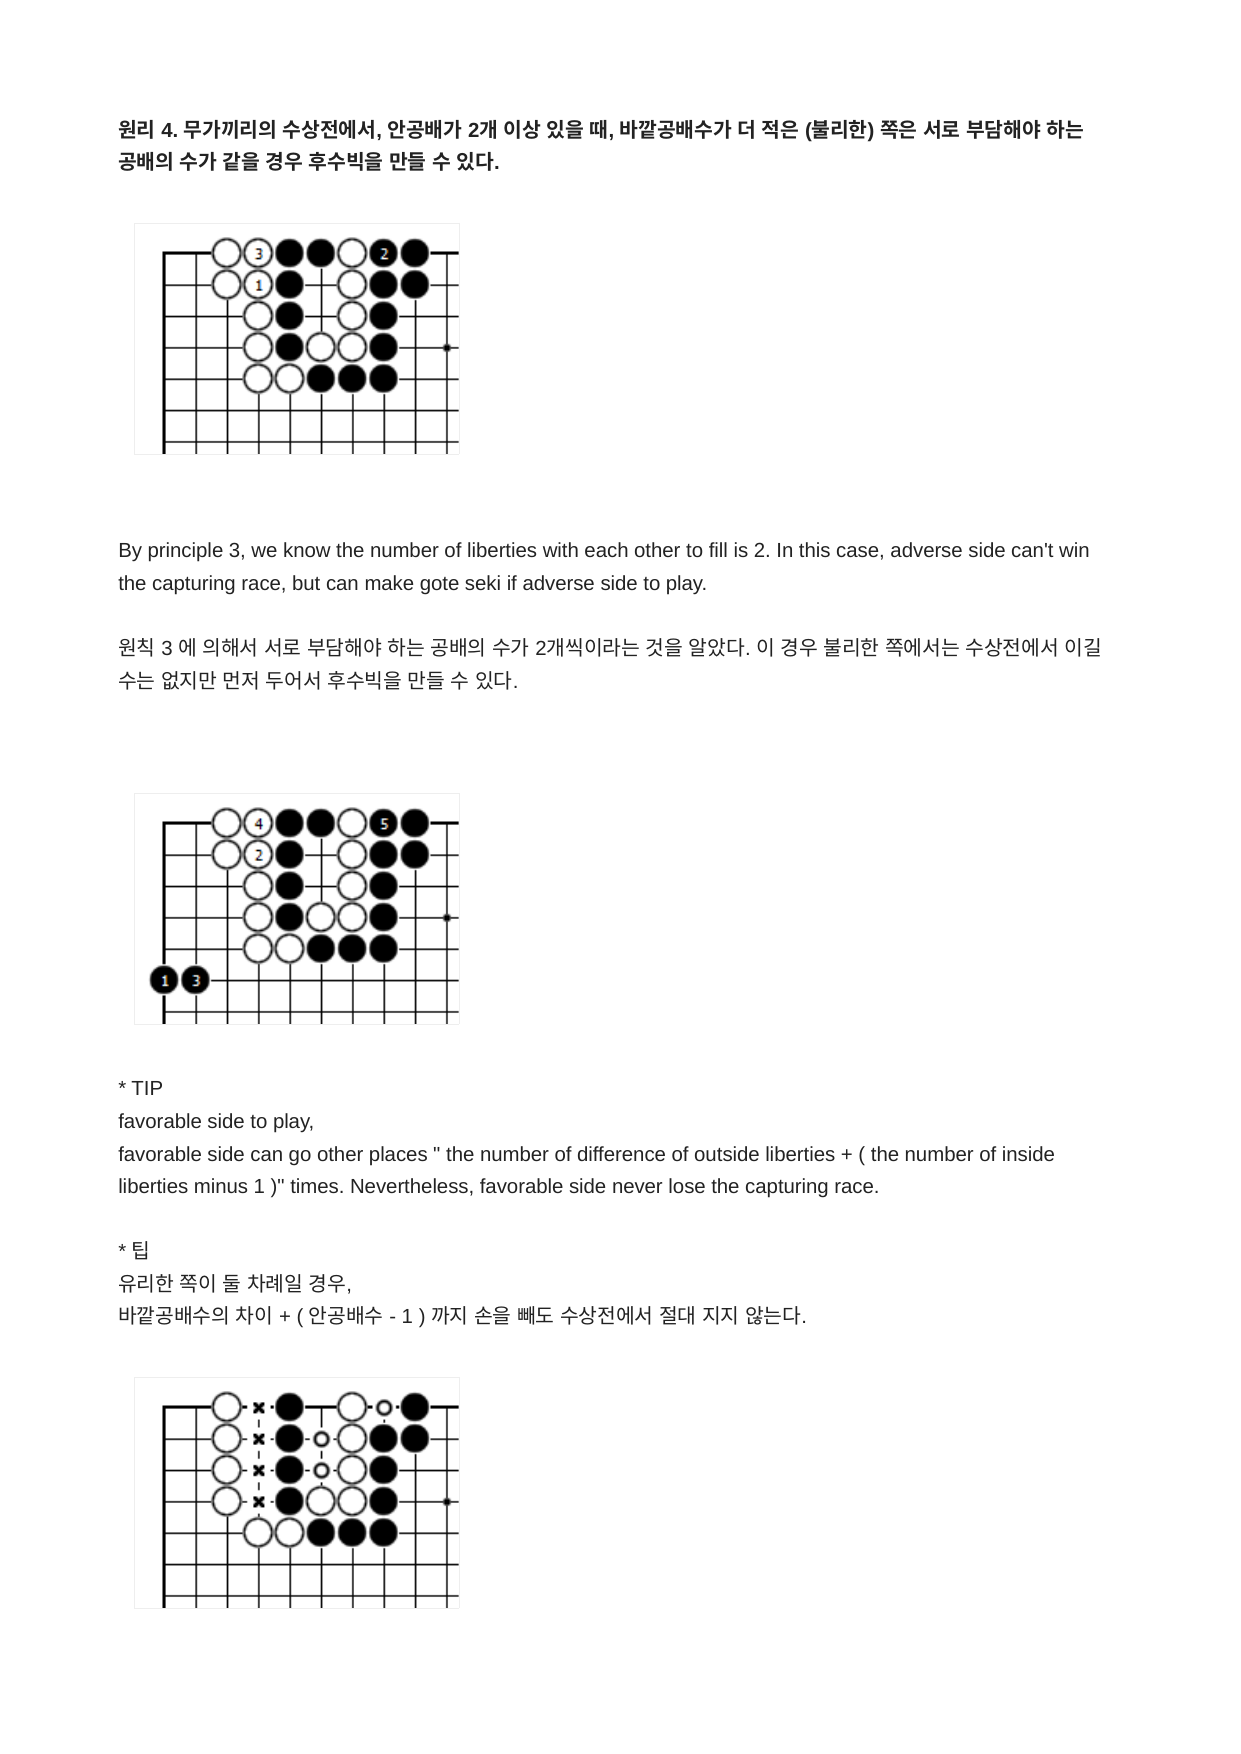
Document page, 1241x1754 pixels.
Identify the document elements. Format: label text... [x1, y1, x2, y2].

text * TIP favorable side to play, favorable side can go other places " the number of difference of outside liberties + ( the number of inside liberties minus 1 )" times. Nevertheless, favorable side never lose the capturing race. * 팁 유리한 쪽이 둘 차례일 경우, 바깥공배수의 차이 + ( 안공배수 - 1 ) 까지 손을 빼도 수상전에서 절대 지지 않는다. [118, 1077, 1122, 1328]
text 원리 4. 무가끼리의 수상전에서, 안공배가 2개 이상 있을 때, 바깥공배수가 더 적은 (불리한) 쪽은 서로 부담해야 하는 공배의 수가 같을 경우 후수빅을 만들 수 있다. [118, 118, 1122, 174]
picture [135, 224, 459, 454]
text By principle 3, we know the number of liberties with each other to fill is 2. In this case, adverse side can't win the capturing race, but can make gote seki if adverse side to play. 원칙 3 에 의해서 서로 부담해야 하는 공배의 수가 2개씩이라는 것을 알았다. 이 경우 불리한 쪽에서는 수상전에서 이길 수는 없지만 먼저 두어서 후수빅을 만들 수 있다. [118, 506, 1122, 740]
picture [135, 794, 459, 1024]
picture [135, 1378, 459, 1608]
